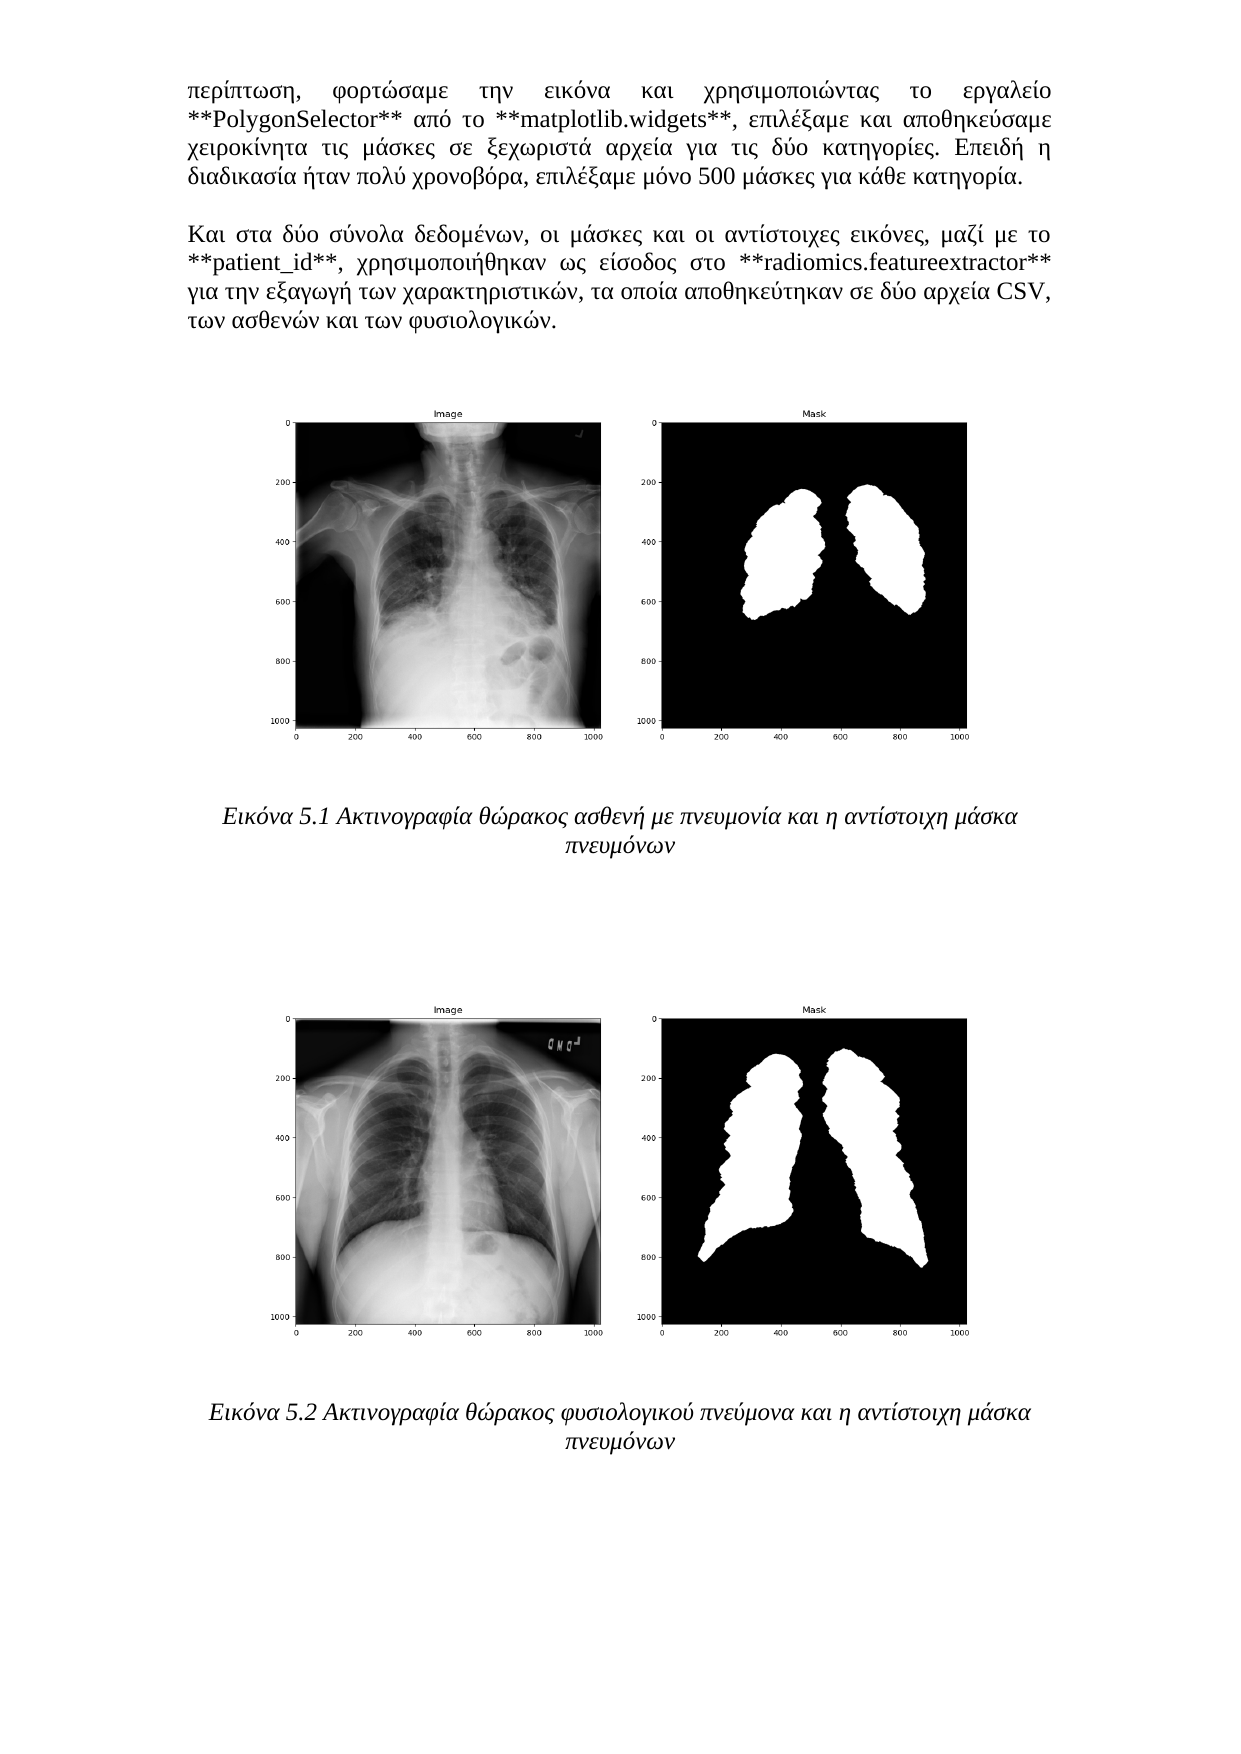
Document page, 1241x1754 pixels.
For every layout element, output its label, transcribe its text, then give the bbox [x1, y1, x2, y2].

picture [187, 952, 1053, 1385]
text Και στα δύο σύνολα δεδομένων, οι μάσκες και οι αντίστοιχες εικόνες, μαζί με το **patient_id**, χρησιμοποιήθηκαν ως είσοδος στο **radiomics.featureextractor** για την εξαγωγή των χαρακτηριστικών, τα οποία αποθηκεύτηκαν σε δύο αρχεία CSV, των ασθενών και των φυσιολογικών. [187, 219, 1053, 334]
picture [187, 356, 1053, 789]
text περίπτωση, φορτώσαμε την εικόνα και χρησιμοποιώντας το εργαλείο **PolygonSelector** από το **matplotlib.widgets**, επιλέξαμε και αποθηκεύσαμε χειροκίνητα τις μάσκες σε ξεχωριστά αρχεία για τις δύο κατηγορίες. Επειδή η διαδικασία ήταν πολύ χρονοβόρα, επιλέξαμε μόνο 500 μάσκες για κάθε κατηγορία. [187, 75, 1053, 190]
text Εικόνα 5.1 Ακτινογραφία θώρακος ασθενή με πνευμονία και η αντίστοιχη μάσκα πνευμόνων [187, 789, 1053, 858]
text Εικόνα 5.2 Ακτινογραφία θώρακος φυσιολογικού πνεύμονα και η αντίστοιχη μάσκα πνευμόνων [187, 1385, 1053, 1454]
